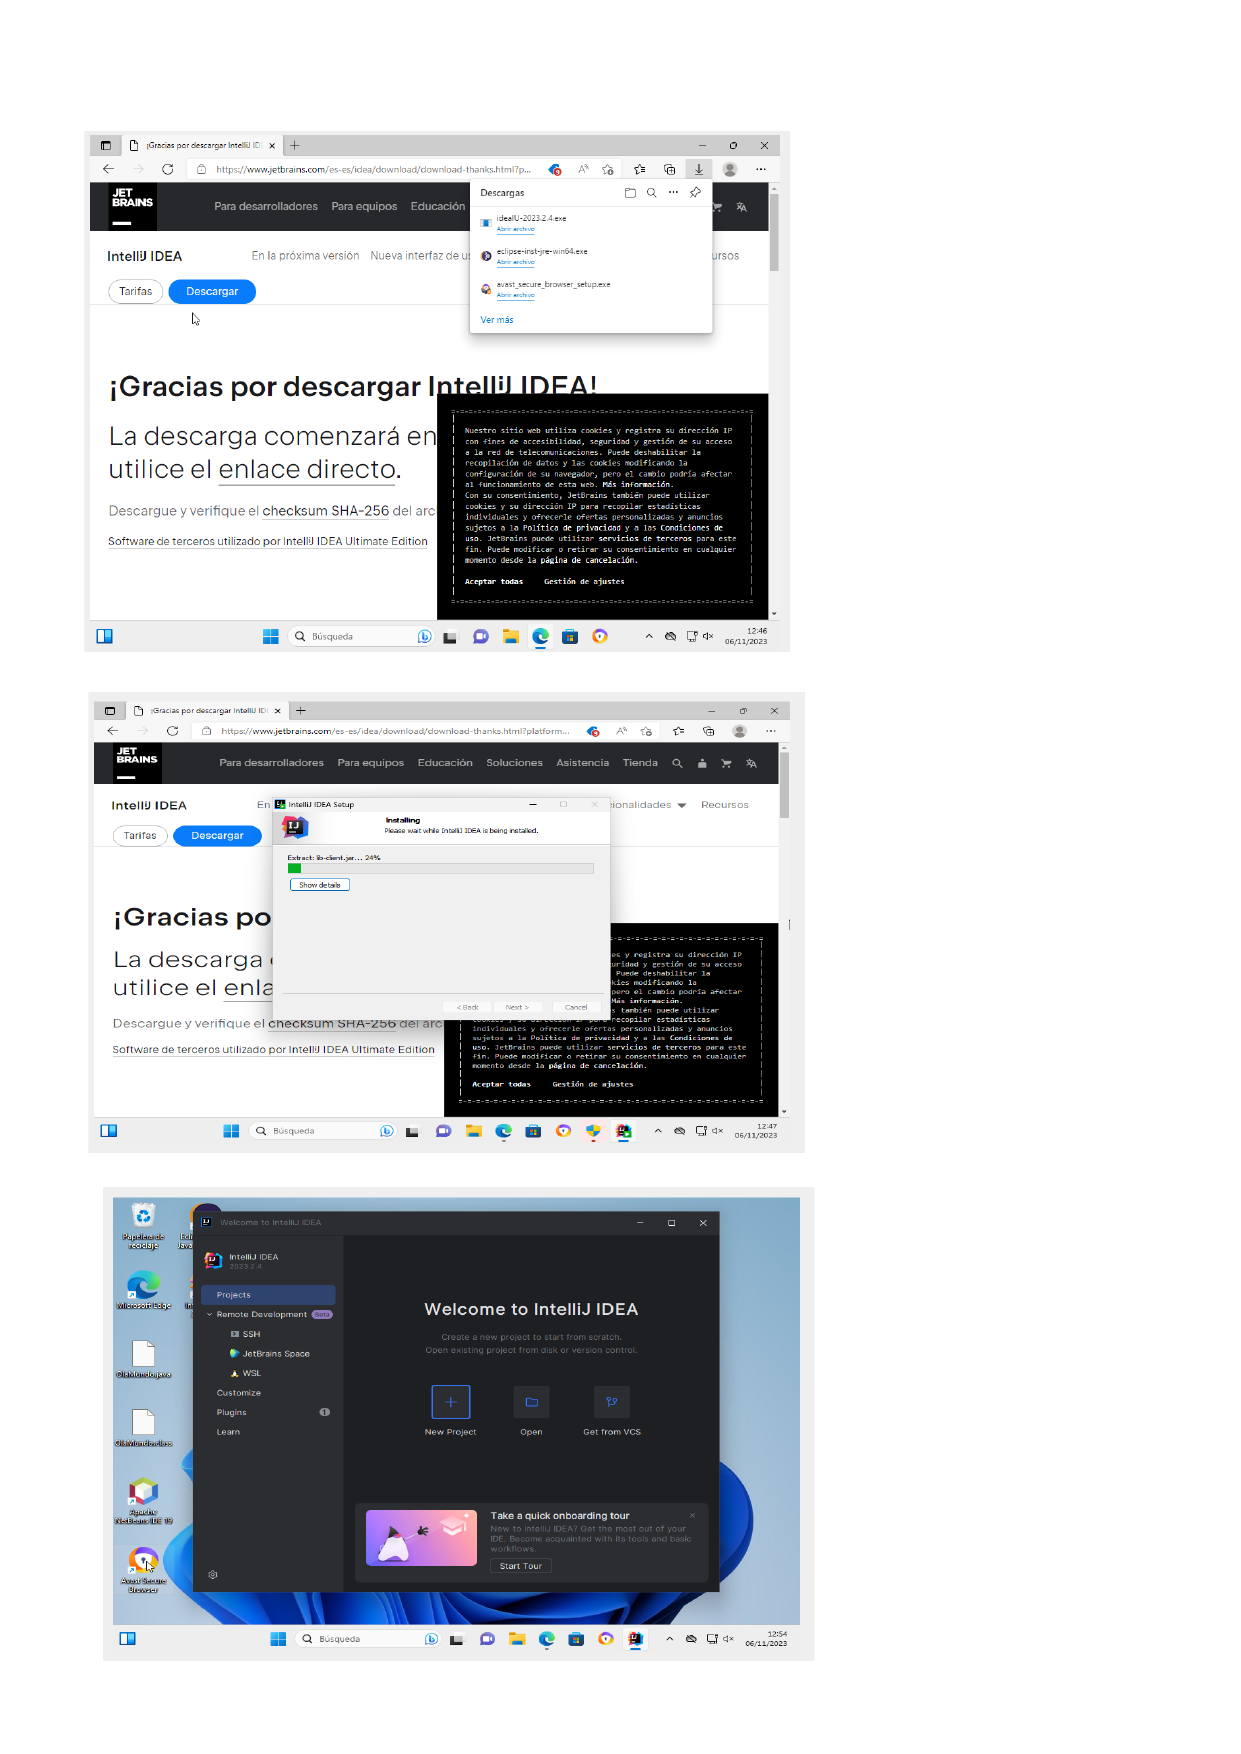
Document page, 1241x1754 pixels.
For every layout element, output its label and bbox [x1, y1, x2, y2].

picture [88, 692, 806, 1153]
picture [84, 131, 791, 652]
picture [103, 1187, 815, 1661]
